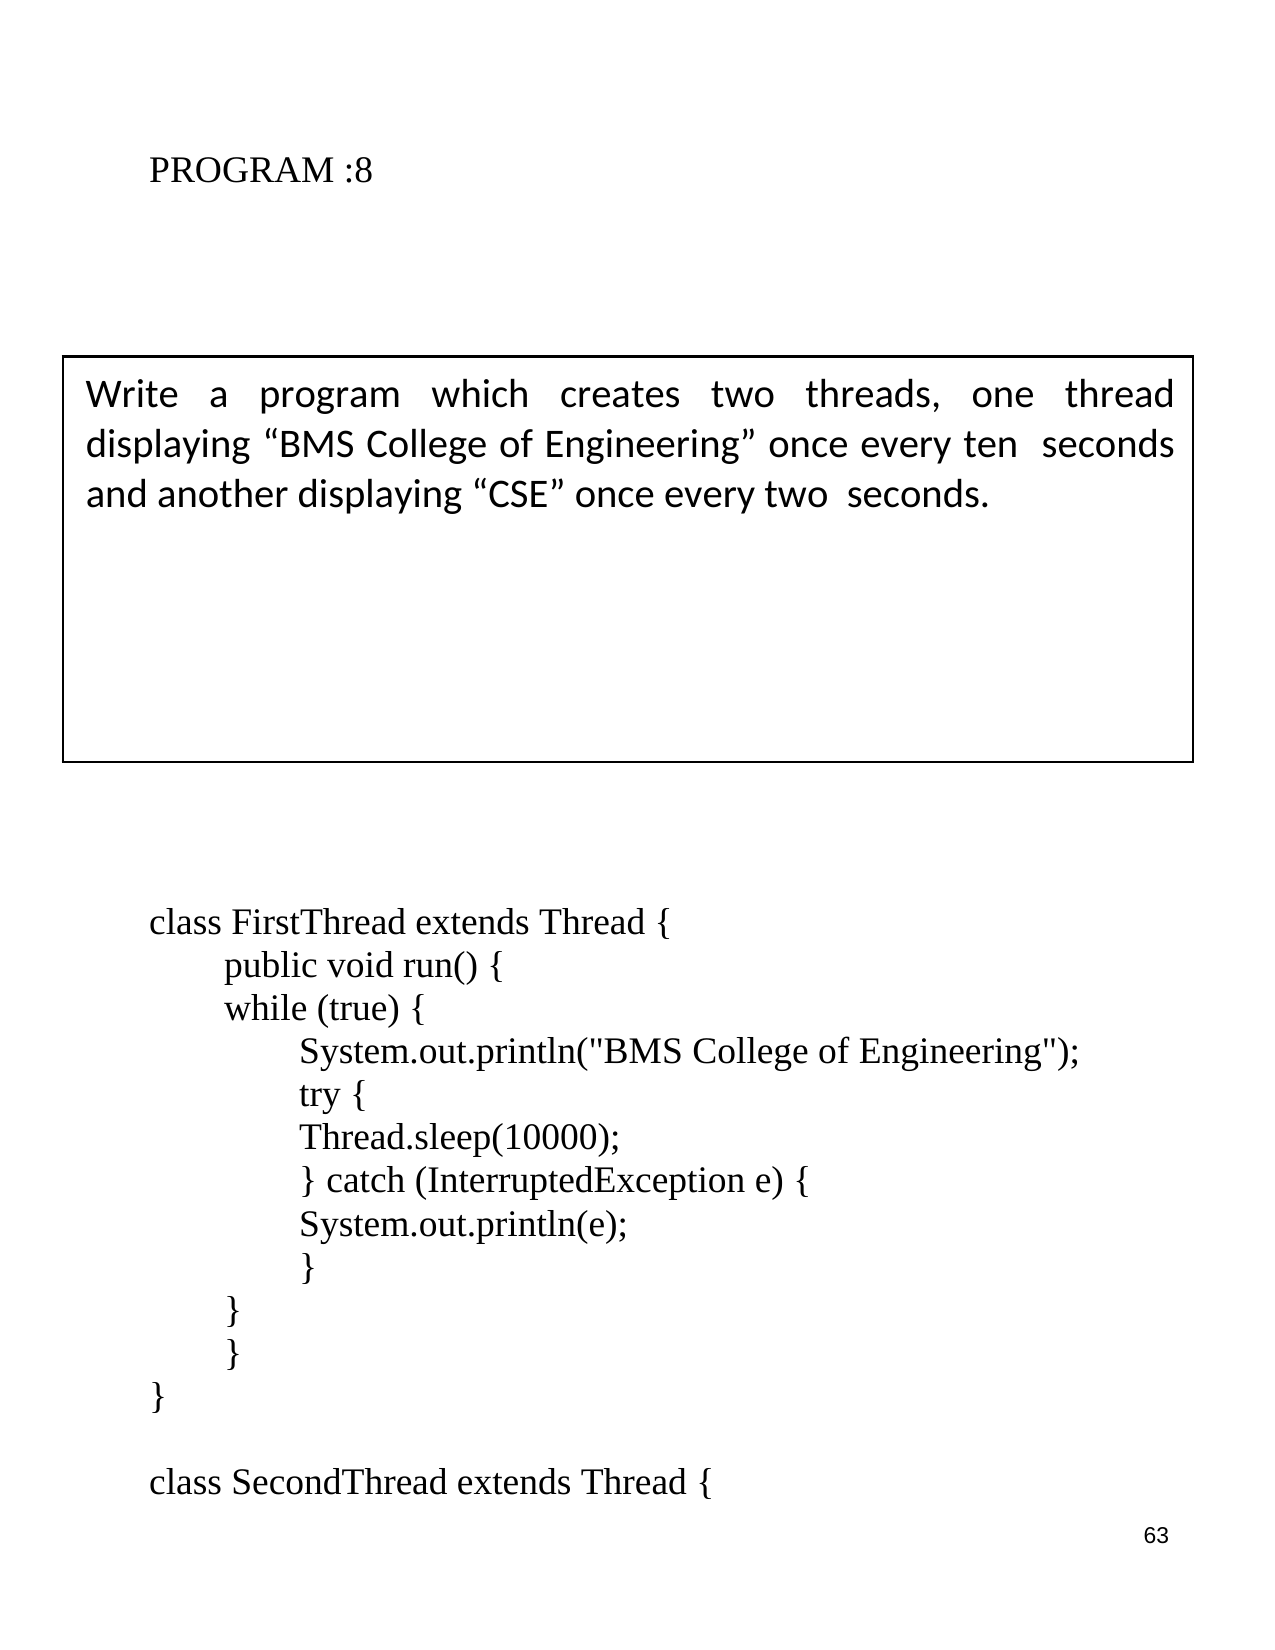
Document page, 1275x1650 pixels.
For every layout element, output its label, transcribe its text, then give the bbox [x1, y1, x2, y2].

text } catch (InterruptedException e) { [149, 1158, 1169, 1201]
text PROGRAM :8 [149, 147, 1169, 191]
table_header Write a program which creates two threads, one thread displaying “BMS College of Engineering” once every ten seconds and another displaying “CSE” once every two seconds. [64, 358, 1192, 761]
text System.out.println(e); [149, 1201, 1169, 1244]
text } [149, 1287, 1169, 1330]
text } [149, 1373, 1169, 1417]
text class FirstThread extends Thread { [149, 899, 1169, 942]
text while (true) { [149, 985, 1169, 1028]
text System.out.println("BMS College of Engineering"); [149, 1028, 1169, 1072]
text } [149, 1244, 1169, 1287]
text try { [149, 1072, 1169, 1115]
text class SecondThread extends Thread { [149, 1460, 1169, 1503]
text public void run() { [149, 942, 1169, 985]
text Thread.sleep(10000); [149, 1115, 1169, 1158]
text } [149, 1330, 1169, 1373]
